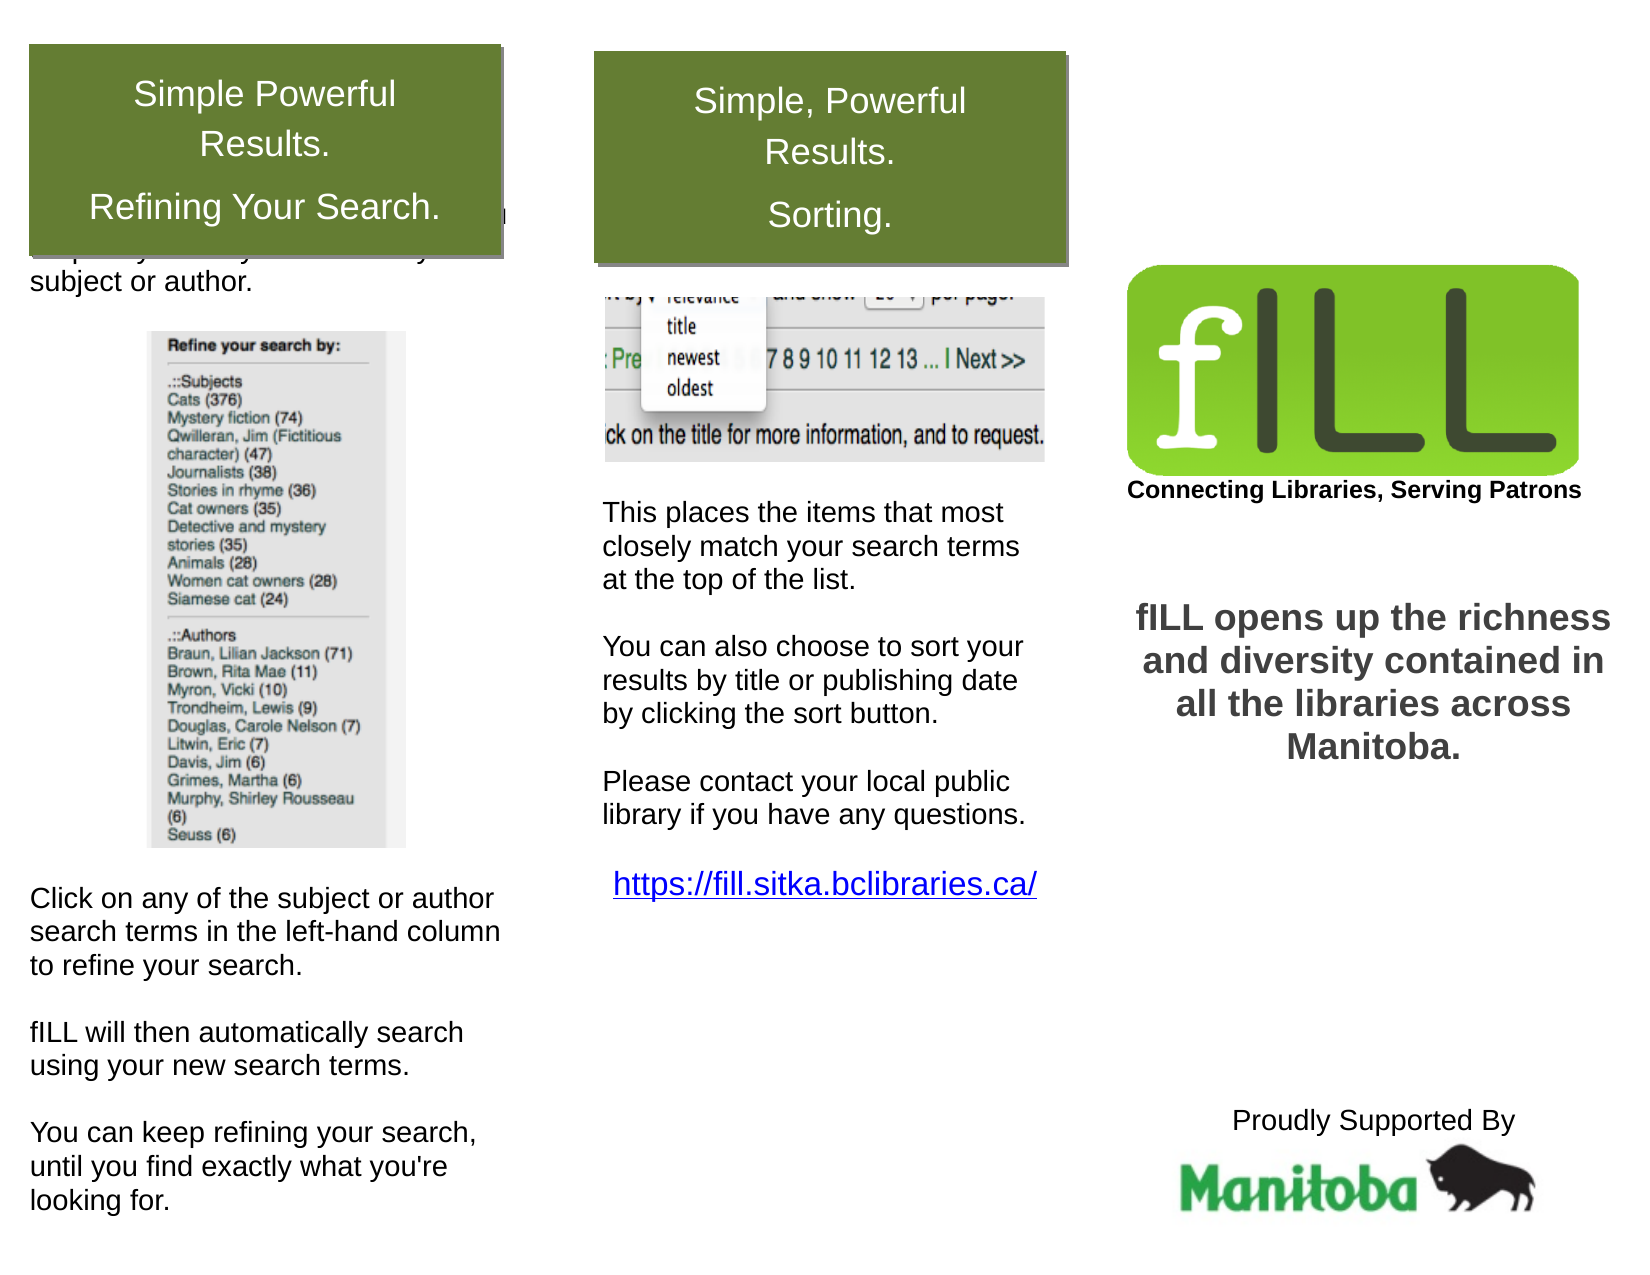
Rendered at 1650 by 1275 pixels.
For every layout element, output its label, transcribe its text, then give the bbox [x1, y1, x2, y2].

text Refining Your Search. [65, 185, 465, 227]
picture [611, 301, 746, 403]
text Simple Powerful Results. [65, 72, 465, 164]
text Connecting Libraries, Serving Patrons [1127, 475, 1620, 504]
picture [1160, 1136, 1588, 1232]
text You can keep refining your search, until you find exactly what you're looking for. [29, 1115, 523, 1216]
text Proudly Supported By [1127, 1103, 1620, 1137]
text The search results page enables you to quickly refine your search by subject or author. [29, 197, 523, 298]
text You can also choose to sort your results by title or publishing date by clicking the sort button. [602, 629, 1048, 730]
text fILL opens up the richness and diversity contained in all the libraries across Manitoba. [1127, 595, 1620, 768]
text https://fill.sitka.bclibraries.ca/ [602, 864, 1048, 903]
text Click on any of the subject or author search terms in the left-hand column to refine your search. [29, 881, 523, 981]
text Simple, Powerful Results. [630, 80, 1030, 172]
text This places the items that most closely match your search terms at the top of the list. [602, 495, 1048, 596]
text Sorting. [630, 193, 1030, 235]
text fILL will then automatically search using your new search terms. [29, 1015, 523, 1082]
picture [146, 331, 294, 848]
text Please contact your local public library if you have any questions. [602, 763, 1048, 831]
picture [1126, 264, 1579, 476]
